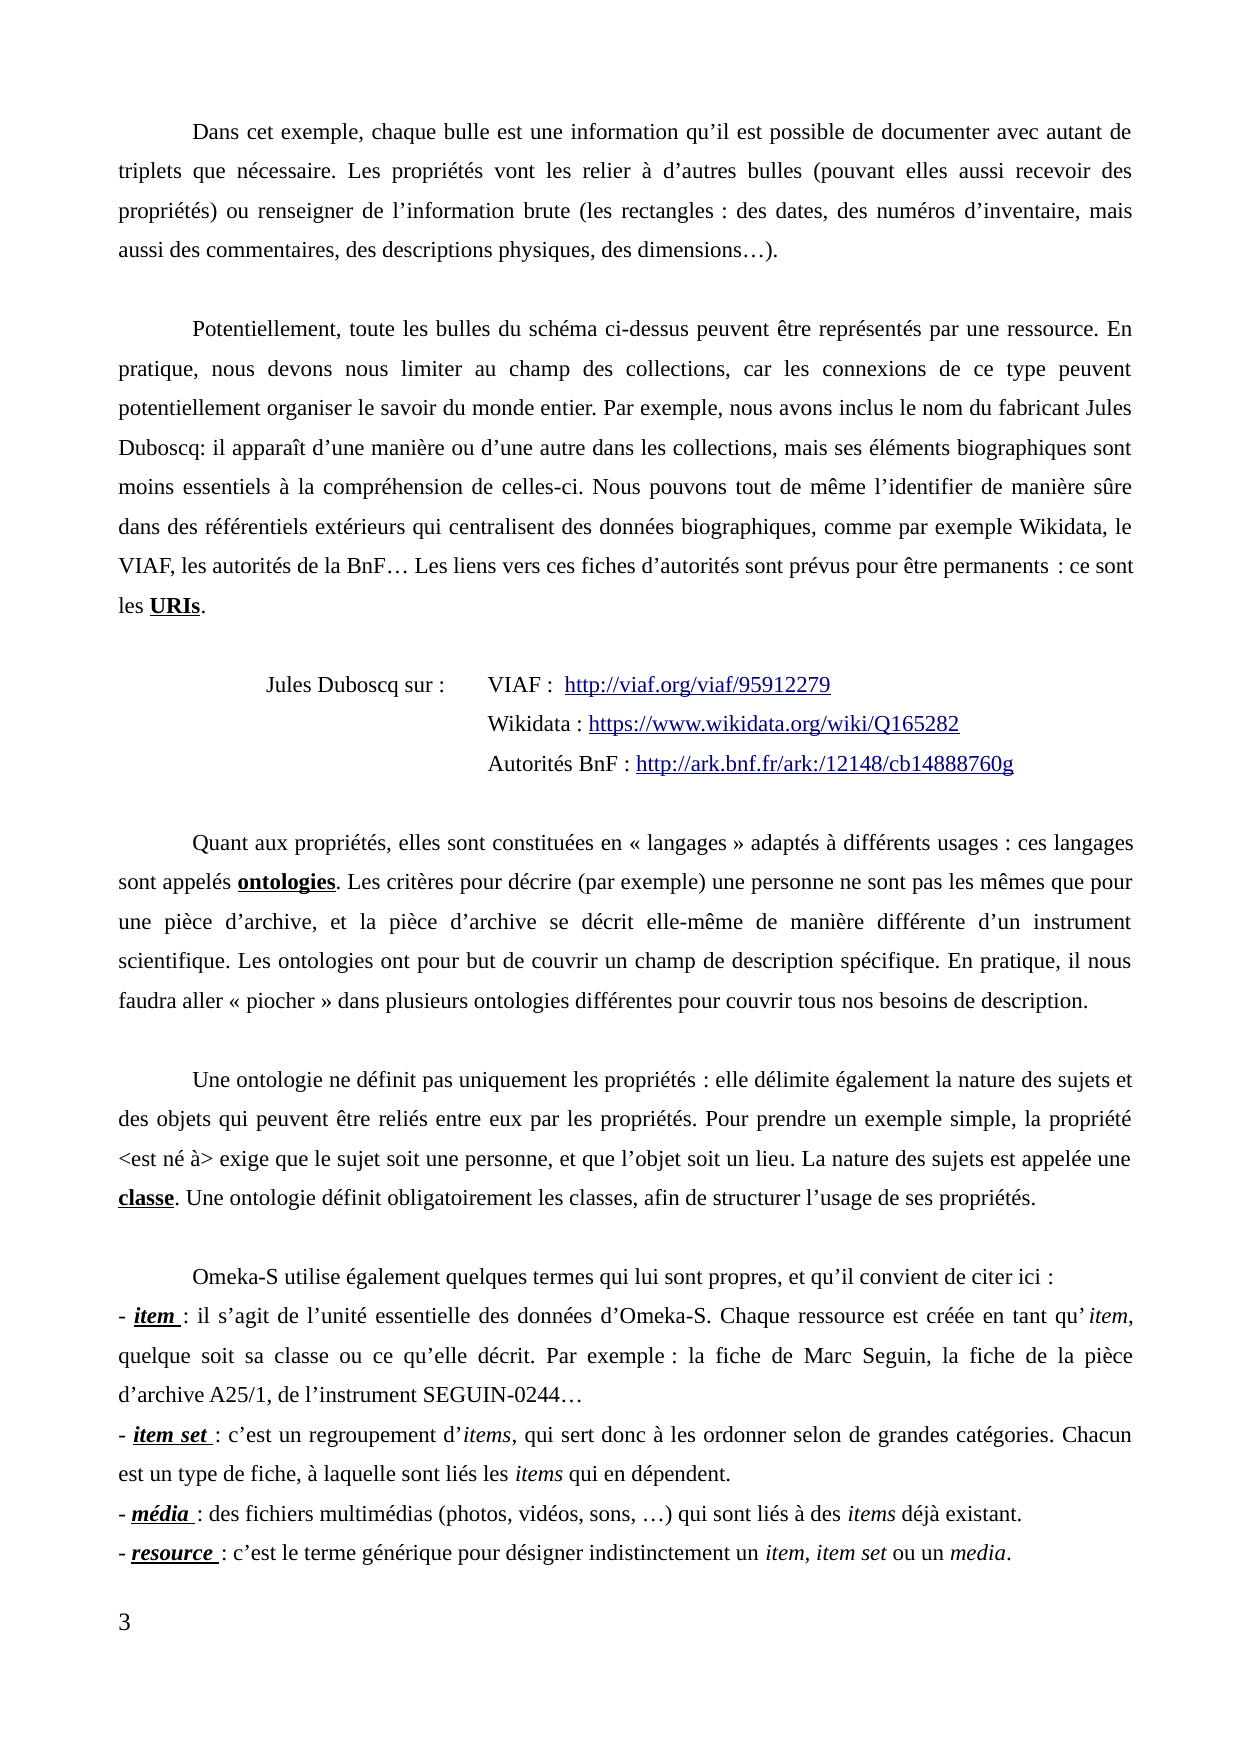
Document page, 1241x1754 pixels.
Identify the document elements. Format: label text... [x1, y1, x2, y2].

text Dans cet exemple, chaque bulle est une information qu’il est possible de documenter avec autant de triplets que nécessaire. Les propriétés vont les relier à d’autres bulles (pouvant elles aussi recevoir des propriétés) ou renseigner de l’information brute (les rectangles : des dates, des numéros d’inventaire, mais aussi des commentaires, des descriptions physiques, des dimensions…). [118, 118, 1134, 263]
text - item set : c’est un regroupement d’items, qui sert donc à les ordonner selon de grandes catégories. Chacun est un type de fiche, à laquelle sont liés les items qui en dépendent. [118, 1421, 1134, 1487]
text Une ontologie ne définit pas uniquement les propriétés : elle délimite également la nature des sujets et des objets qui peuvent être reliés entre eux par les propriétés. Pour prendre un exemple simple, la propriété <est né à> exige que le sujet soit une personne, et que l’objet soit un lieu. La nature des sujets est appelée une classe. Une ontologie définit obligatoirement les classes, afin de structurer l’usage de ses propriétés. [118, 1066, 1134, 1210]
text Autorités BnF : http://ark.bnf.fr/ark:/12148/cb14888760g [118, 750, 1134, 776]
text Omeka-S utilise également quelques termes qui lui sont propres, et qu’il convient de citer ici : [118, 1263, 1134, 1289]
text - resource : c’est le terme générique pour désigner indistinctement un item, item set ou un media. [118, 1539, 1134, 1566]
text Wikidata : https://www.wikidata.org/wiki/Q165282 [118, 710, 1134, 737]
text - item : il s’agit de l’unité essentielle des données d’Omeka-S. Chaque ressource est créée en tant qu’item, quelque soit sa classe ou ce qu’elle décrit. Par exemple : la fiche de Marc Seguin, la fiche de la pièce d’archive A25/1, de l’instrument SEGUIN-0244… [118, 1302, 1134, 1408]
text Potentiellement, toute les bulles du schéma ci-dessus peuvent être représentés par une ressource. En pratique, nous devons nous limiter au champ des collections, car les connexions de ce type peuvent potentiellement organiser le savoir du monde entier. Par exemple, nous avons inclus le nom du fabricant Jules Duboscq: il apparaît d’une manière ou d’une autre dans les collections, mais ses éléments biographiques sont moins essentiels à la compréhension de celles-ci. Nous pouvons tout de même l’identifier de manière sûre dans des référentiels extérieurs qui centralisent des données biographiques, comme par exemple Wikidata, le VIAF, les autorités de la BnF… Les liens vers ces fiches d’autorités sont prévus pour être permanents : ce sont les URIs. [118, 316, 1134, 618]
text Jules Duboscq sur : VIAF : http://viaf.org/viaf/95912279 [118, 671, 1134, 697]
text - média : des fichiers multimédias (photos, vidéos, sons, …) qui sont liés à des items déjà existant. [118, 1500, 1134, 1526]
text Quant aux propriétés, elles sont constituées en « langages » adaptés à différents usages : ces langages sont appelés ontologies. Les critères pour décrire (par exemple) une personne ne sont pas les mêmes que pour une pièce d’archive, et la pièce d’archive se décrit elle-même de manière différente d’un instrument scientifique. Les ontologies ont pour but de couvrir un champ de description spécifique. En pratique, il nous faudra aller « piocher » dans plusieurs ontologies différentes pour couvrir tous nos besoins de description. [118, 829, 1134, 1013]
